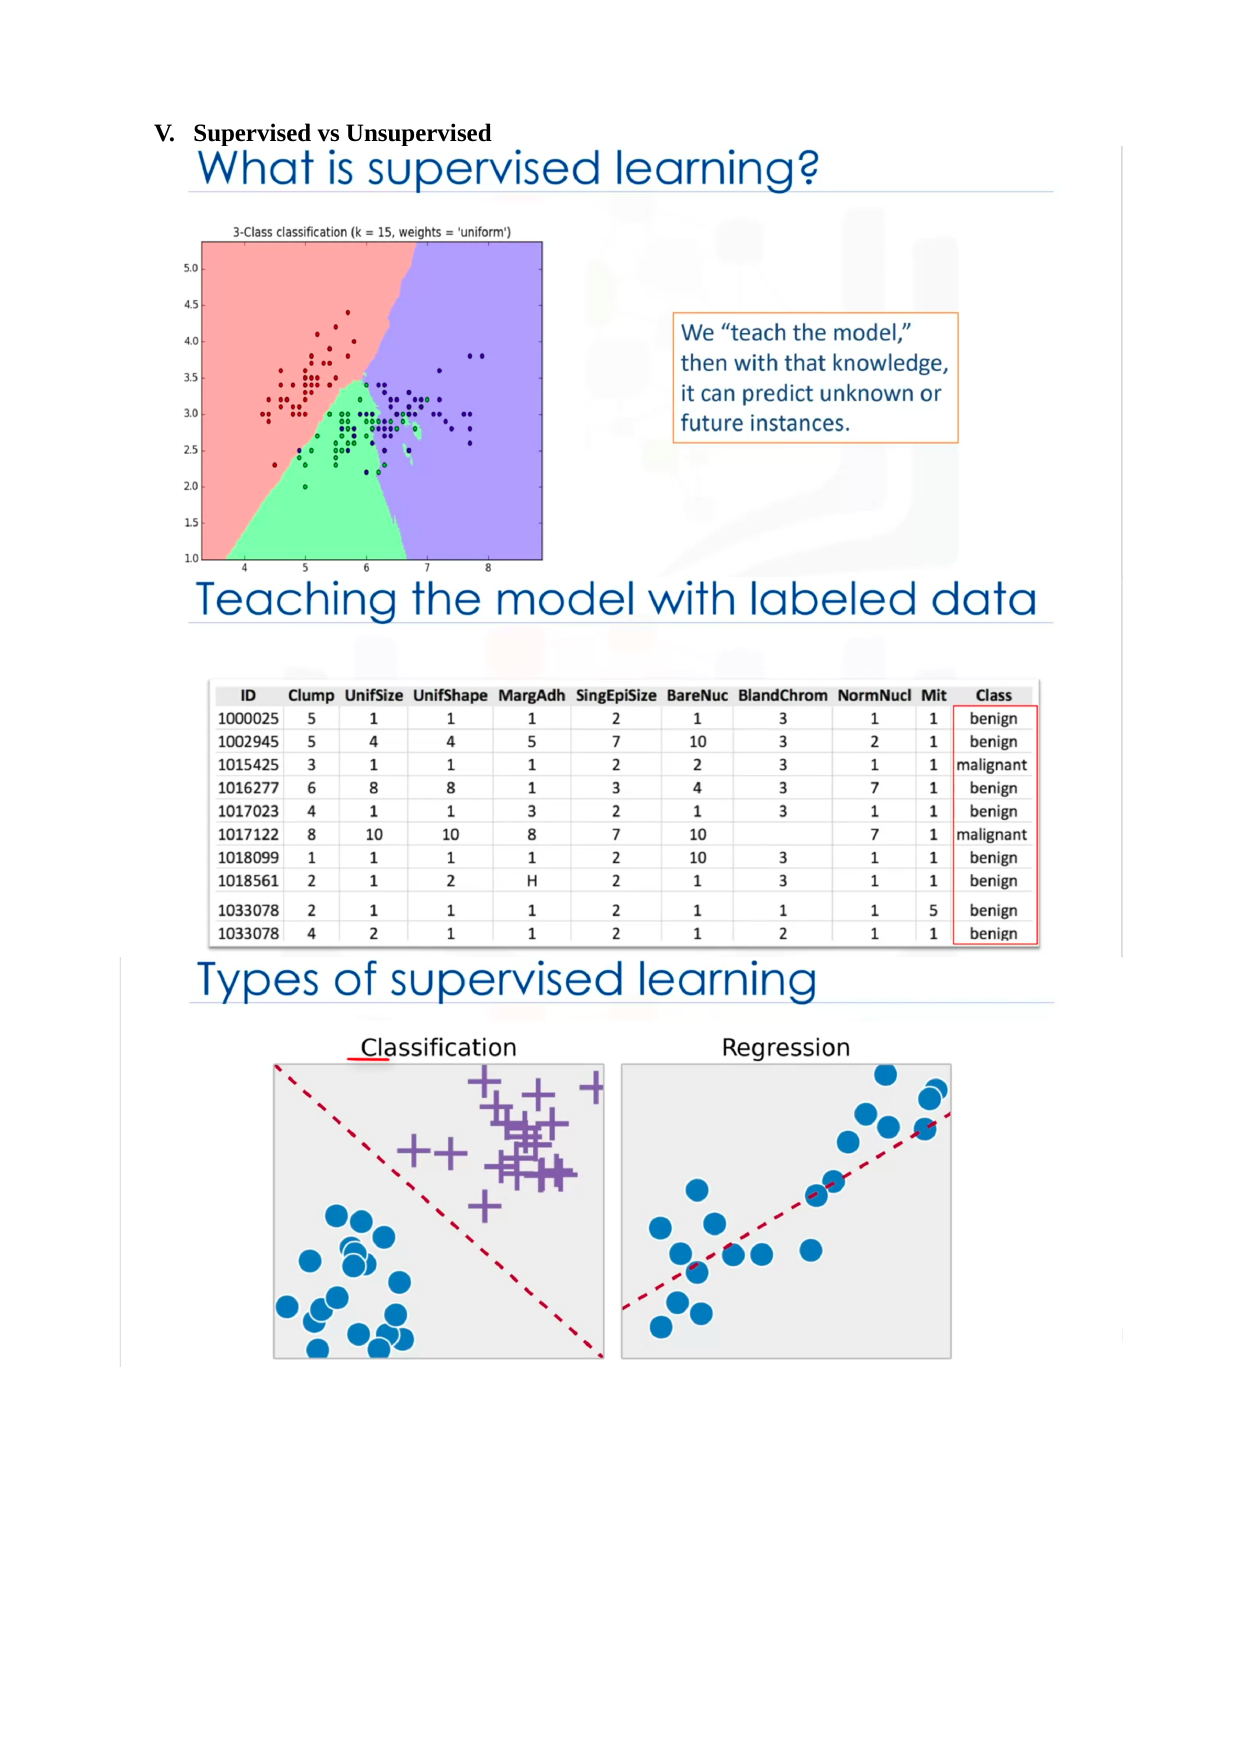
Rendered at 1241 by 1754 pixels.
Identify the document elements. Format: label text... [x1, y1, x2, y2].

picture [118, 146, 1123, 1367]
list Supervised vs Unsupervised [175, 118, 1122, 146]
